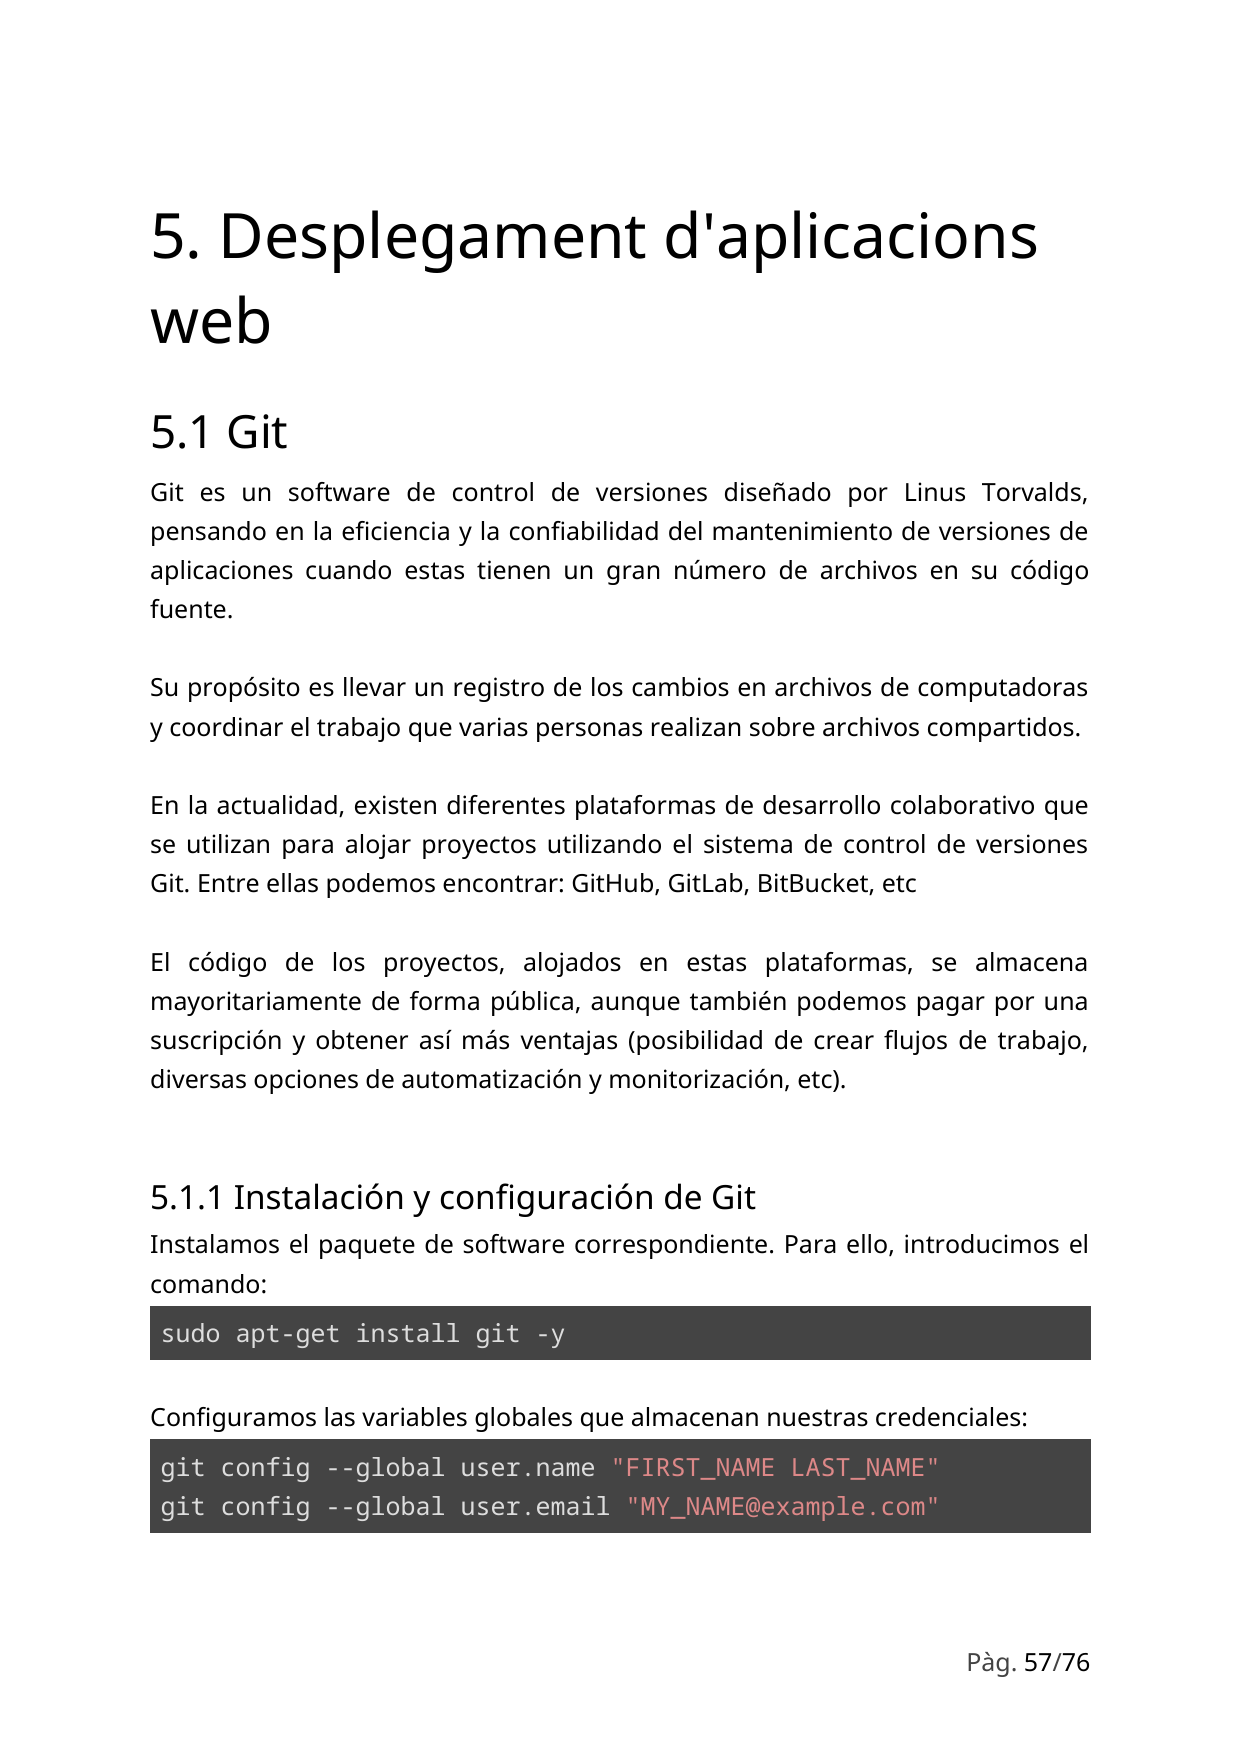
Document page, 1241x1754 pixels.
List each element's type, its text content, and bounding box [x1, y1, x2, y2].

text Configuramos las variables globales que almacenan nuestras credenciales: [150, 1399, 1090, 1434]
text Instalamos el paquete de software correspondiente. Para ello, introducimos el comando: [150, 1227, 1090, 1300]
text Su propósito es llevar un registro de los cambios en archivos de computadoras y coordinar el trabajo que varias personas realizan sobre archivos compartidos. [150, 670, 1090, 743]
text Git es un software de control de versiones diseñado por Linus Torvalds, pensando en la eficiencia y la confiabilidad del mantenimiento de versiones de aplicaciones cuando estas tienen un gran número de archivos en su código fuente. [150, 474, 1090, 626]
subtitle 5.1.1 Instalación y configuración de Git [150, 1173, 1090, 1219]
subtitle 5.1 Git [150, 399, 1090, 462]
table_header git config --global user.name "FIRST_NAME LAST_NAME" git config --global user.email "MY_NAME@example.com" [150, 1439, 1091, 1533]
table_header sudo apt-get install git -y [150, 1306, 1091, 1360]
subtitle 5. Desplegament d'aplicacions web [150, 192, 1090, 362]
text El código de los proyectos, alojados en estas plataformas, se almacena mayoritariamente de forma pública, aunque también podemos pagar por una suscripción y obtener así más ventajas (posibilidad de crear flujos de trabajo, diversas opciones de automatización y monitorización, etc). [150, 944, 1090, 1096]
text En la actualidad, existen diferentes plataformas de desarrollo colaborativo que se utilizan para alojar proyectos utilizando el sistema de control de versiones Git. Entre ellas podemos encontrar: GitHub, GitLab, BitBucket, etc [150, 788, 1090, 900]
